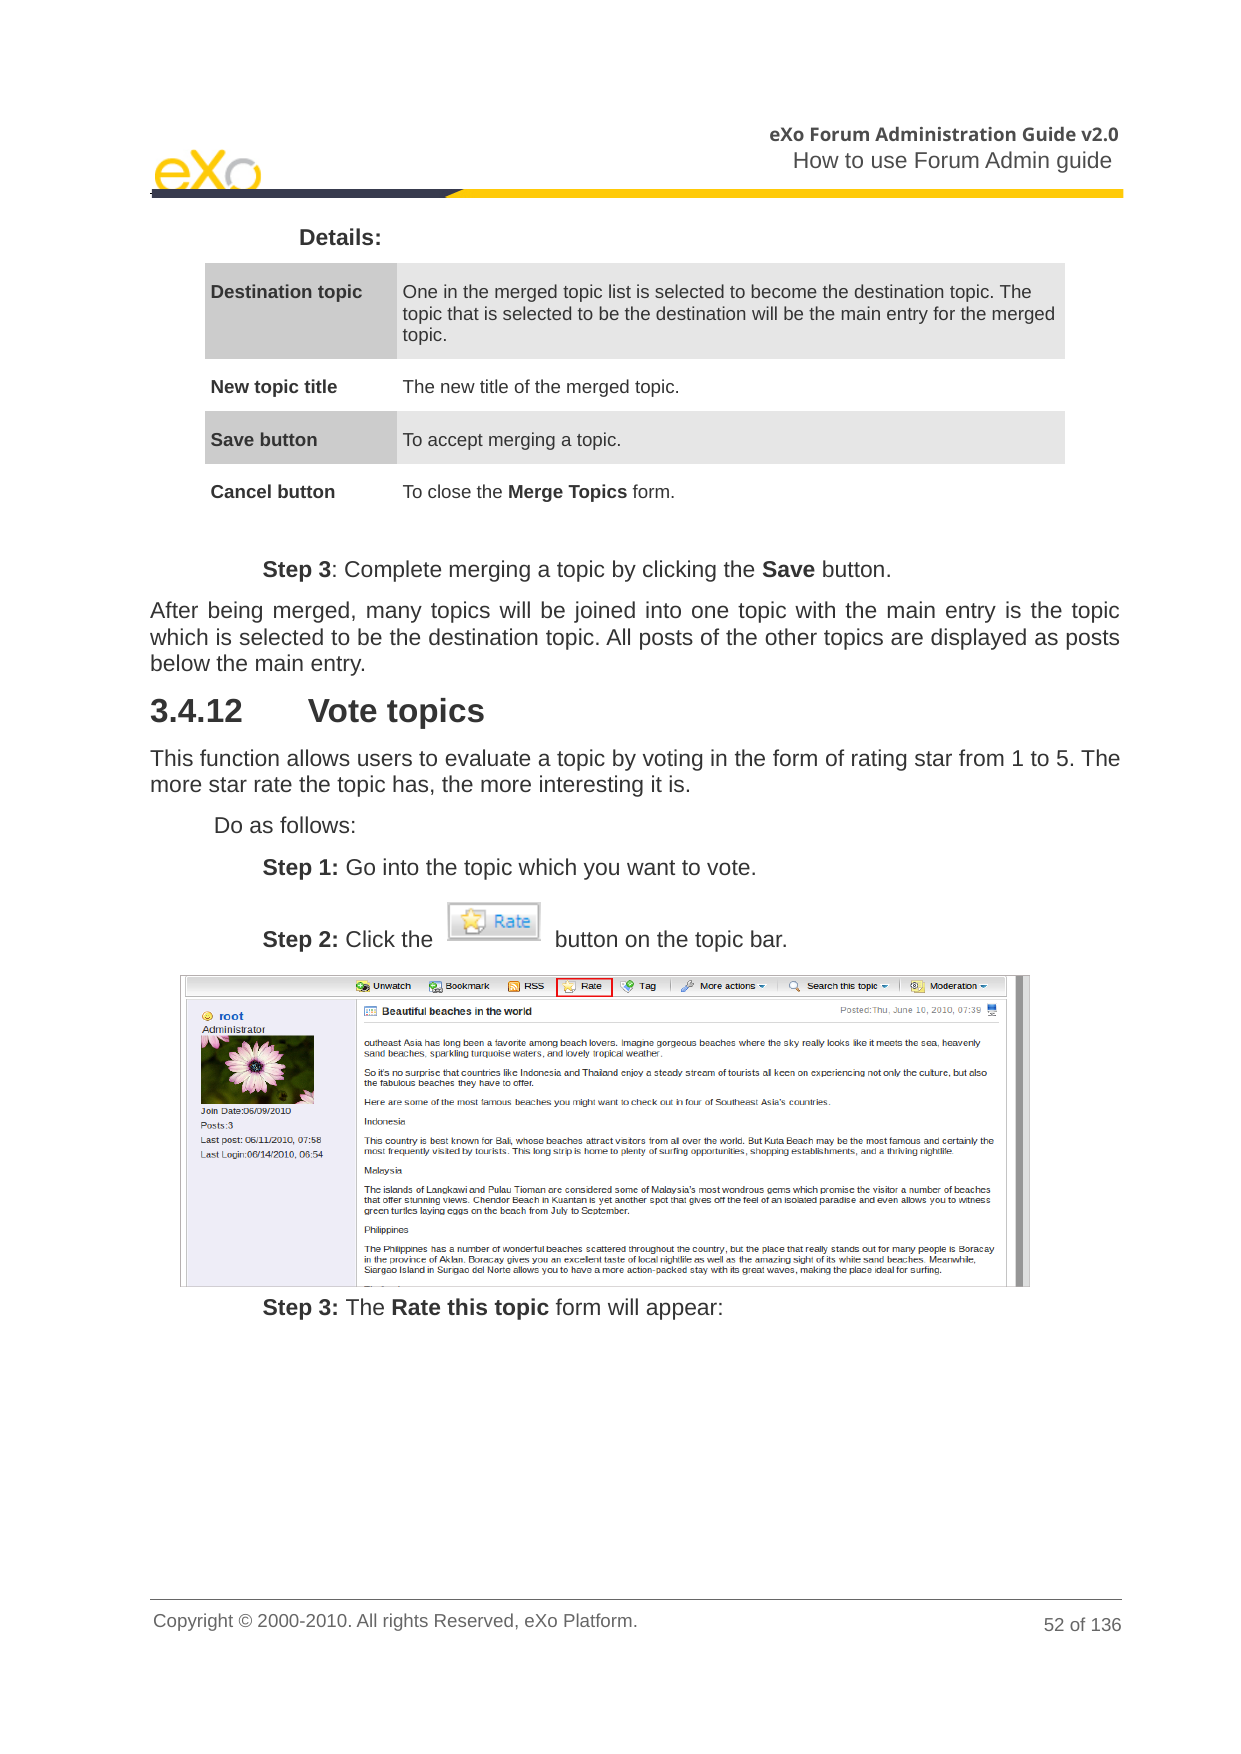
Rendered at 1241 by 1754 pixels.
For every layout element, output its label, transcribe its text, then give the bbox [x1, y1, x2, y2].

table_cell New topic title [205, 359, 397, 411]
text This function allows users to evaluate a topic by voting in the form of rating star from 1 to 5. The more star rate the topic has, the more interesting it is. [150, 745, 1122, 797]
table_header One in the merged topic list is selected to become the destination topic. The topic that is selected to be the destination will be the main entry for the merged topic. [397, 263, 1065, 359]
table_header Destination topic [205, 263, 397, 359]
subtitle Vote topics [150, 691, 1122, 730]
list Step 3: The Rate this topic form will appear: [225, 968, 1122, 1320]
picture [151, 149, 1124, 198]
picture [180, 975, 1030, 1287]
table_cell Save button [205, 411, 397, 464]
table_cell To close the Merge Topics form. [397, 464, 1065, 516]
picture [447, 902, 541, 941]
table_cell Cancel button [205, 464, 397, 516]
table_cell The new title of the merged topic. [397, 359, 1065, 411]
list Details: [261, 223, 1122, 250]
list Step 2: Click the button on the topic bar. [225, 895, 1122, 953]
text Do as follows: [150, 812, 1122, 839]
list Step 1: Go into the topic which you want to vote. [225, 854, 1122, 880]
list Step 3: Complete merging a topic by clicking the Save button. [225, 556, 1122, 582]
text After being merged, many topics will be joined into one topic with the main entry is the topic which is selected to be the destination topic. All posts of the other topics are displayed as posts below the main entry. [150, 597, 1122, 676]
table_cell To accept merging a topic. [397, 411, 1065, 464]
